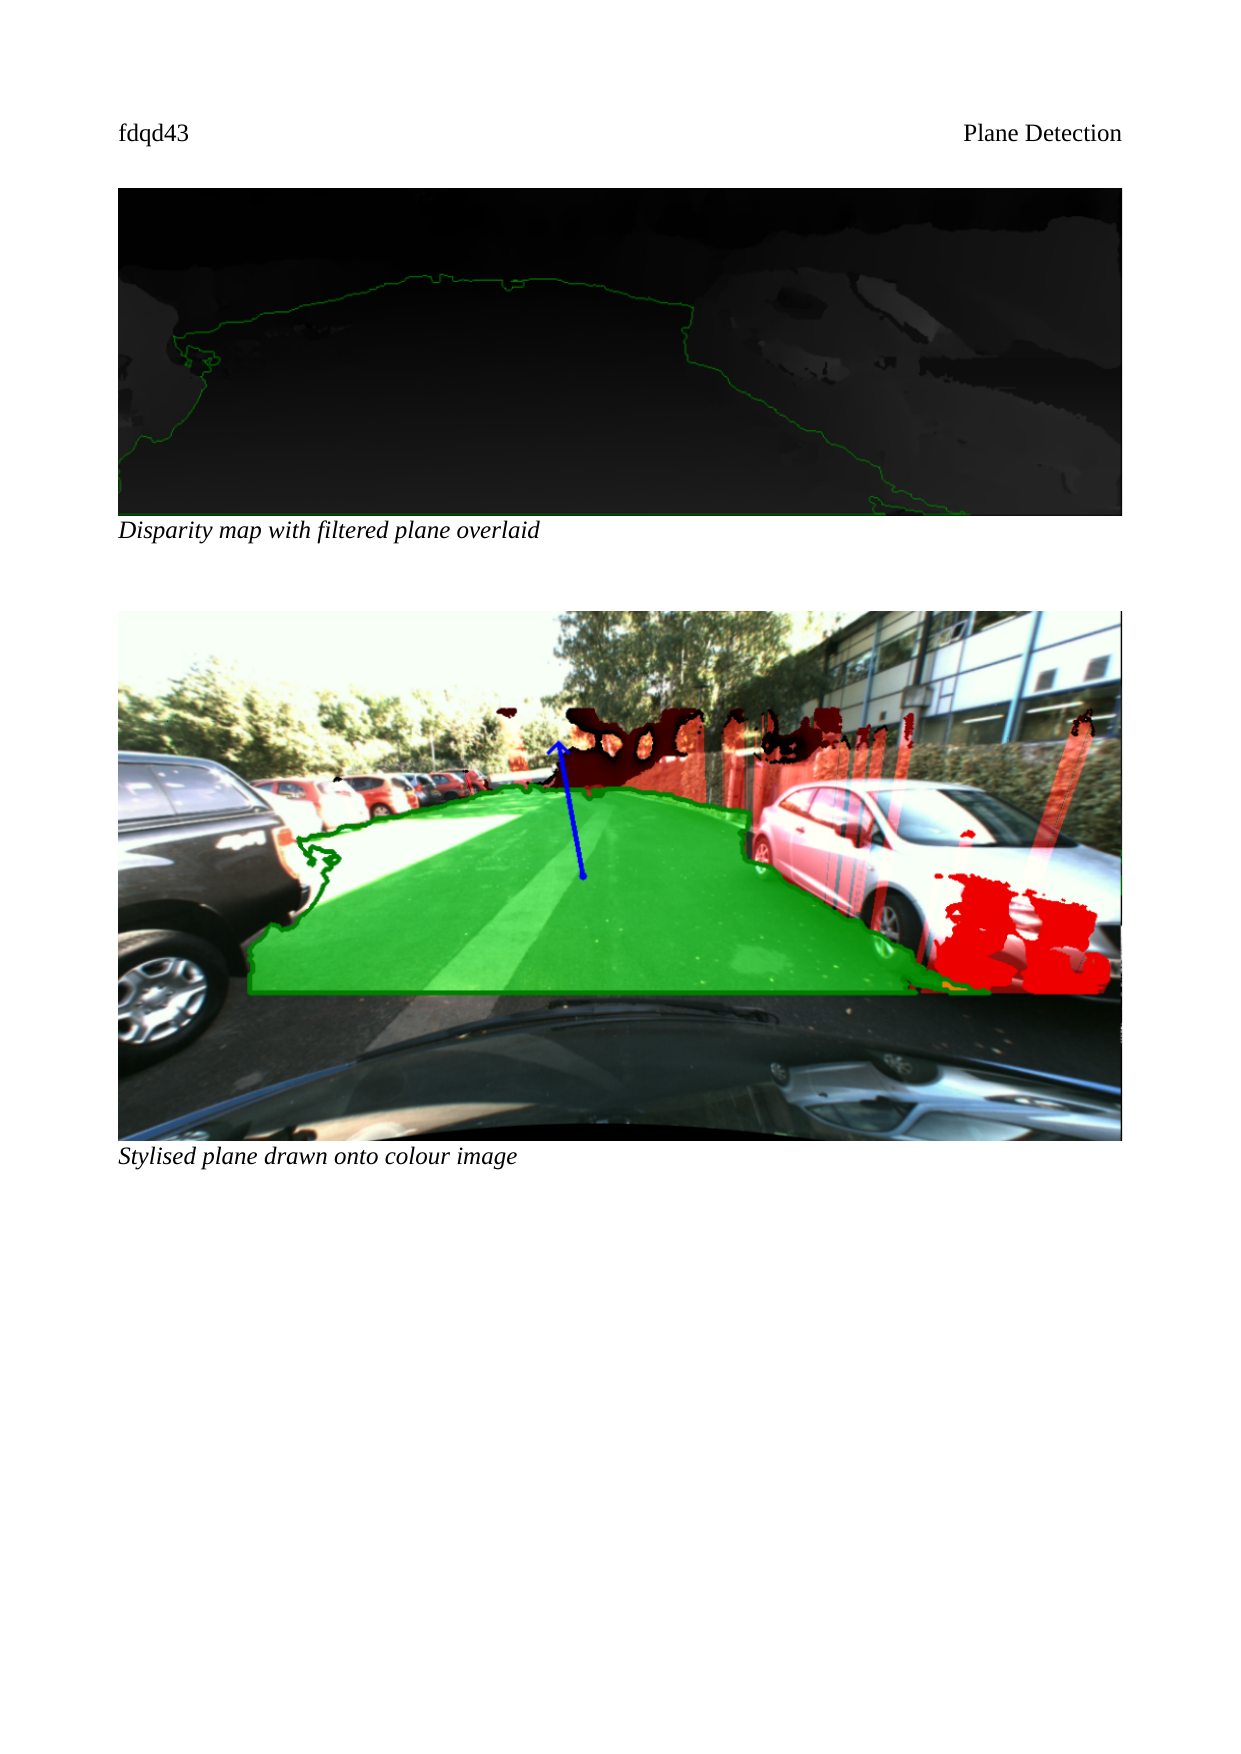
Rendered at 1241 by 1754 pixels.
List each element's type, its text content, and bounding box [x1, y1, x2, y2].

picture [118, 611, 1123, 1141]
picture [118, 188, 1123, 516]
text Disparity map with filtered plane overlaid [118, 516, 1122, 544]
text Stylised plane drawn onto colour image [118, 1141, 1122, 1170]
